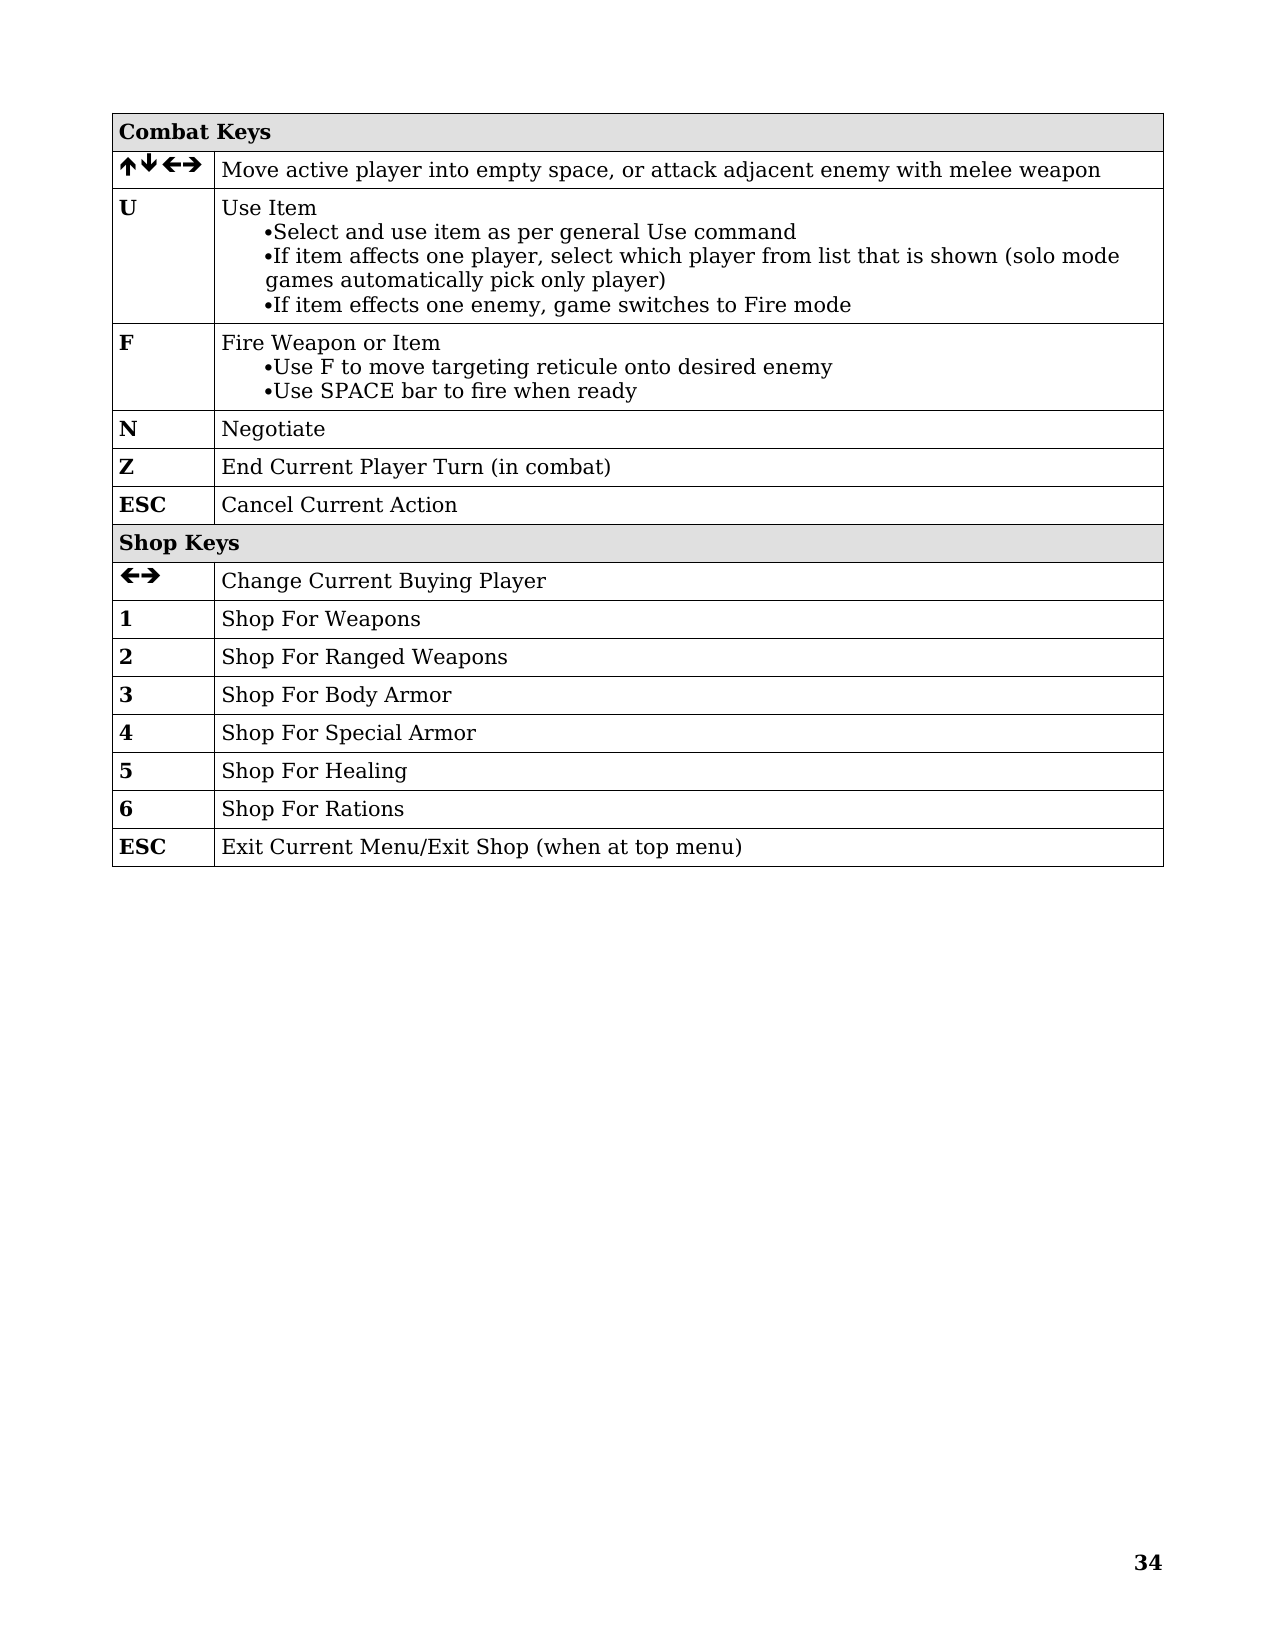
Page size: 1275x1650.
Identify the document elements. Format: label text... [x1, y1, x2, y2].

table_cell Shop For Rations [215, 791, 1163, 828]
table_cell Move active player into empty space, or attack adjacent enemy with melee weapon [215, 152, 1163, 188]
table_cell Shop For Ranged Weapons [215, 639, 1163, 676]
table_cell Shop For Body Armor [215, 677, 1163, 713]
table_cell Exit Current Menu/Exit Shop (when at top menu) [215, 829, 1163, 866]
table_cell Cancel Current Action [215, 487, 1163, 524]
table_cell ESC [113, 829, 214, 866]
table_cell Z [113, 449, 214, 486]
table_cell 2 [113, 639, 214, 676]
table_cell Shop Keys [113, 525, 1163, 562]
table_cell Shop For Weapons [215, 601, 1163, 637]
table_cell N [113, 411, 214, 448]
table_cell  [113, 563, 214, 599]
table_cell U [113, 189, 214, 323]
table_cell Fire Weapon or Item Use F to move targeting reticule onto desired enemy Use SPACE bar to fire when ready [215, 324, 1163, 409]
table_cell F [113, 324, 214, 409]
table_cell 5 [113, 753, 214, 789]
table_cell Use Item Select and use item as per general Use command If item affects one player, select which player from list that is shown (solo mode games automatically pick only player) If item effects one enemy, game switches to Fire mode [215, 189, 1163, 323]
table_cell ESC [113, 487, 214, 524]
table_cell 1 [113, 601, 214, 637]
table_cell Shop For Healing [215, 753, 1163, 789]
table_cell  [113, 152, 214, 188]
table_cell Change Current Buying Player [215, 563, 1163, 599]
table_cell 6 [113, 791, 214, 828]
table_cell 4 [113, 715, 214, 752]
table_cell Negotiate [215, 411, 1163, 448]
table_cell Shop For Special Armor [215, 715, 1163, 752]
table_header Combat Keys [113, 114, 1163, 151]
table_cell End Current Player Turn (in combat) [215, 449, 1163, 486]
table_cell 3 [113, 677, 214, 713]
